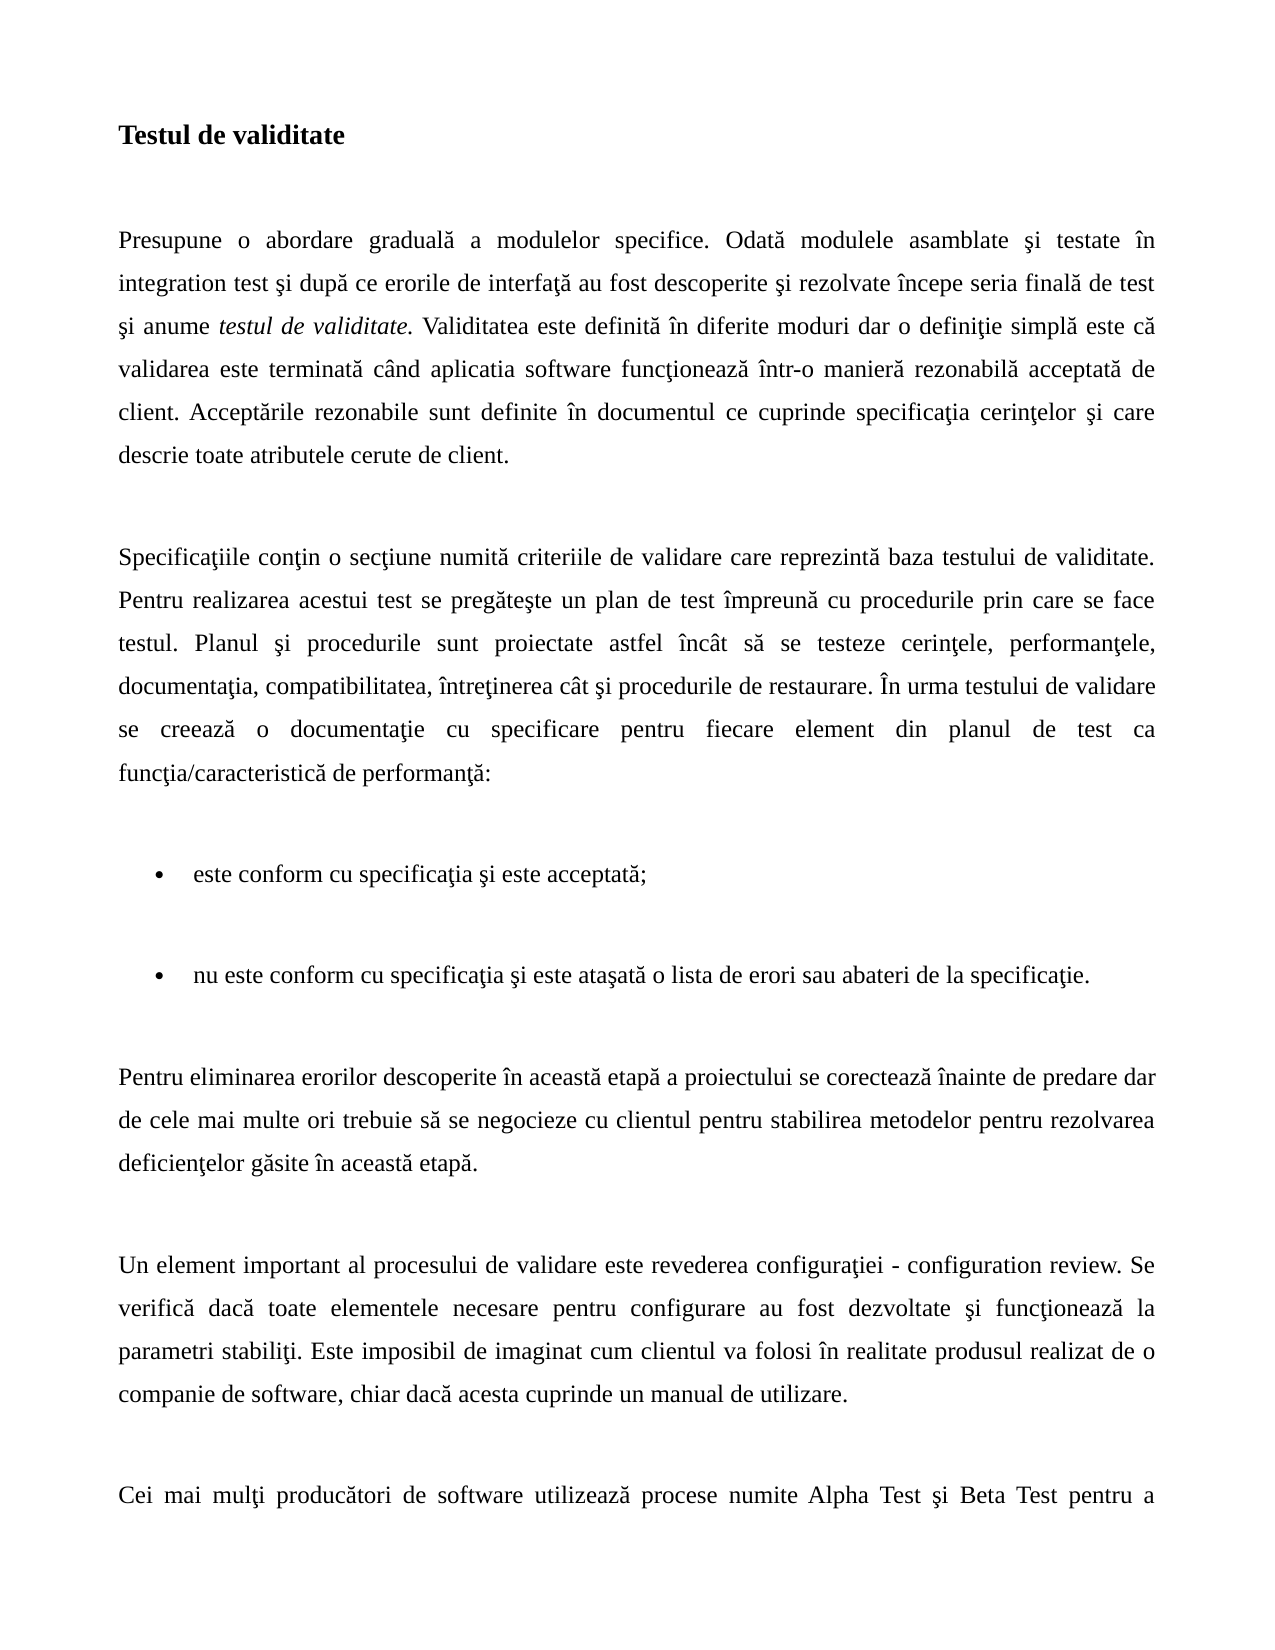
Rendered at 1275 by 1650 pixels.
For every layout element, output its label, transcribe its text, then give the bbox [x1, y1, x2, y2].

subtitle Testul de validitate [118, 118, 1157, 151]
list nu este conform cu specificaţia şi este ataşată o lista de erori sau abateri de la specificaţie. [156, 961, 1157, 989]
text Pentru eliminarea erorilor descoperite în această etapă a proiectului se corectează înainte de predare dar de cele mai multe ori trebuie să se negocieze cu clientul pentru stabilirea metodelor pentru rezolvarea deficienţelor găsite în această etapă. [118, 1062, 1157, 1177]
text Presupune o abordare graduală a modulelor specifice. Odată modulele asamblate şi testate în integration test şi după ce erorile de interfaţă au fost descoperite şi rezolvate începe seria finală de test şi anume testul de validitate. Validitatea este definită în diferite moduri dar o definiţie simplă este că validarea este terminată când aplicatia software funcţionează într-o manieră rezonabilă acceptată de client. Acceptările rezonabile sunt definite în documentul ce cuprinde specificaţia cerinţelor şi care descrie toate atributele cerute de client. [118, 225, 1157, 469]
text Specificaţiile conţin o secţiune numită criteriile de validare care reprezintă baza testului de validitate. Pentru realizarea acestui test se pregăteşte un plan de test împreună cu procedurile prin care se face testul. Planul şi procedurile sunt proiectate astfel încât să se testeze cerinţele, performanţele, documentaţia, compatibilitatea, întreţinerea cât şi procedurile de restaurare. În urma testului de validare se creează o documentaţie cu specificare pentru fiecare element din planul de test ca funcţia/caracteristică de performanţă: [118, 542, 1157, 786]
text Cei mai mulţi producători de software utilizează procese numite Alpha Test şi Beta Test pentru a [118, 1481, 1157, 1509]
list este conform cu specificaţia şi este acceptată; [156, 859, 1157, 888]
text Un element important al procesului de validare este revederea configuraţiei - configuration review. Se verifică dacă toate elementele necesare pentru configurare au fost dezvoltate şi funcţionează la parametri stabiliţi. Este imposibil de imaginat cum clientul va folosi în realitate produsul realizat de o companie de software, chiar dacă acesta cuprinde un manual de utilizare. [118, 1250, 1157, 1408]
